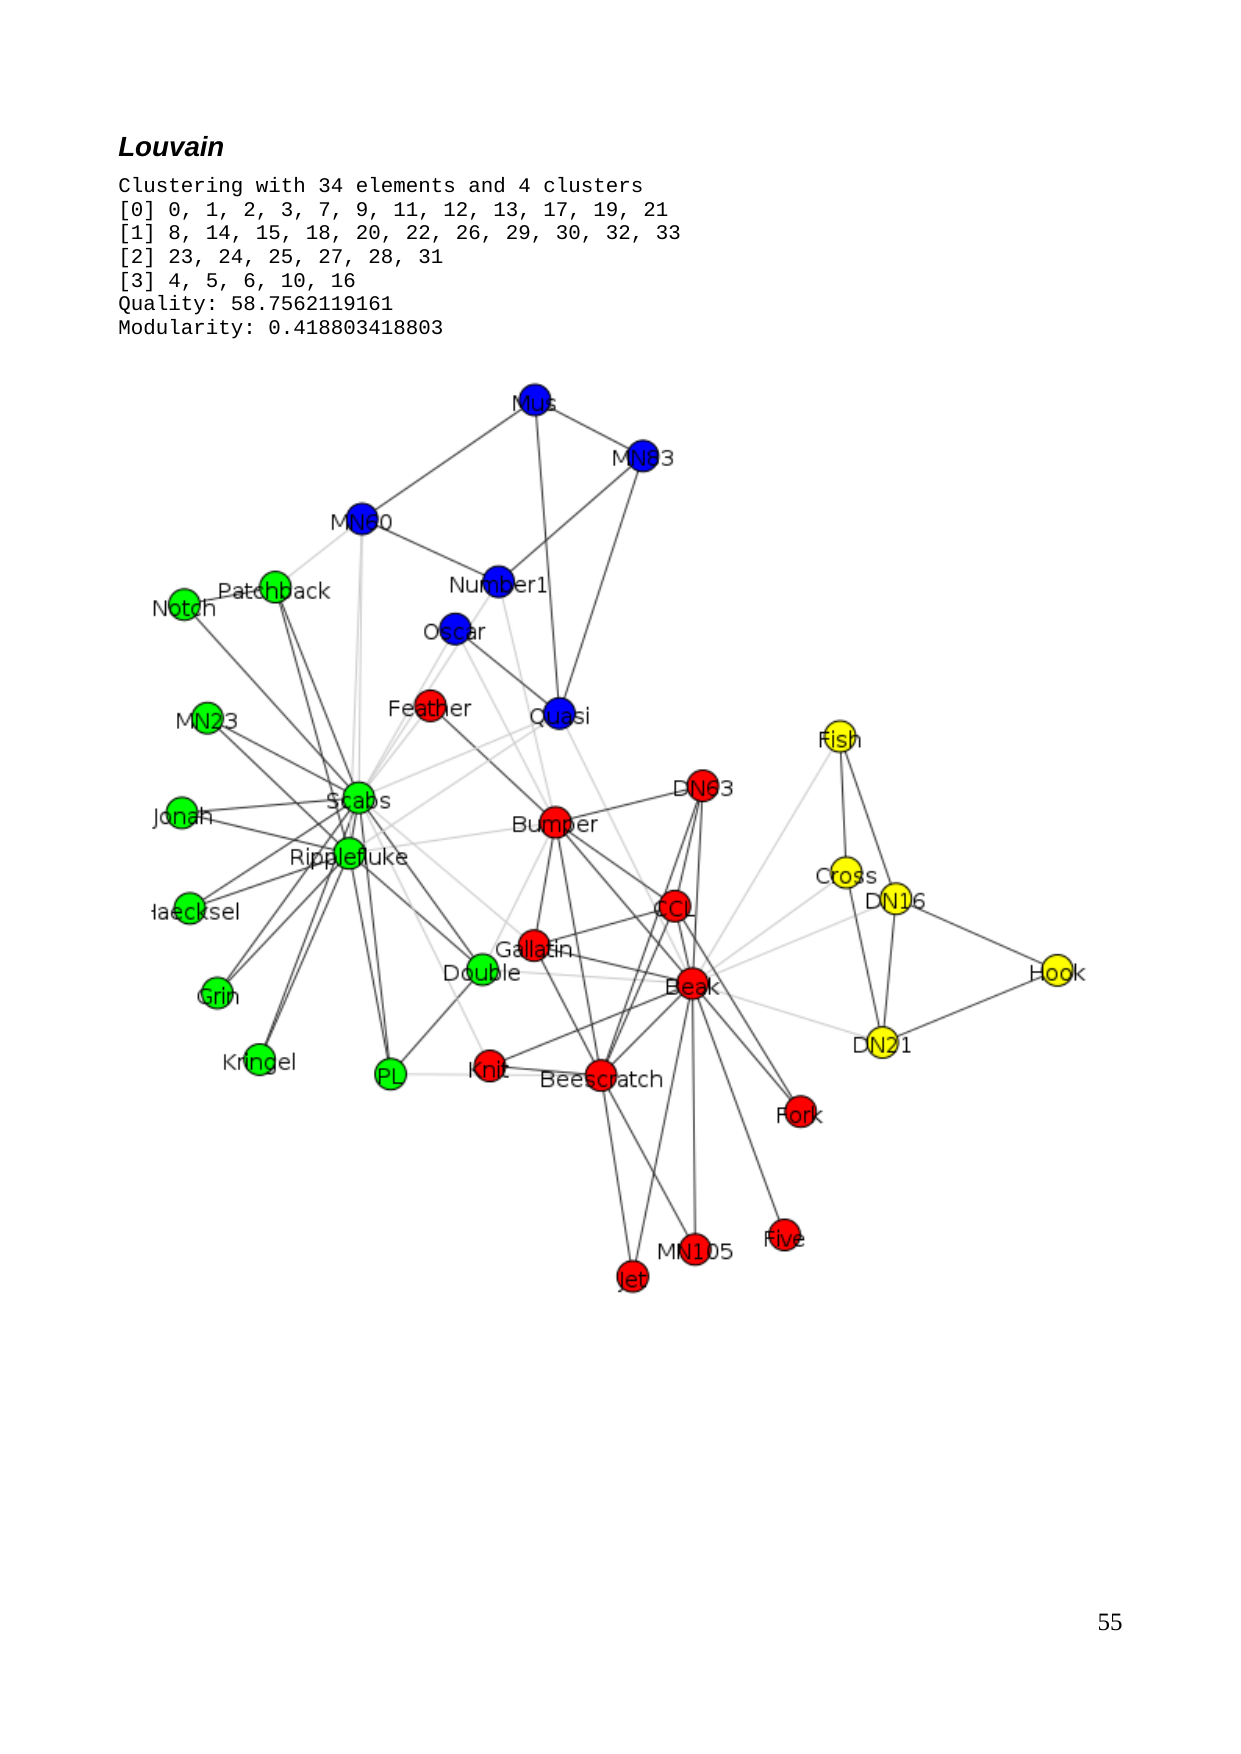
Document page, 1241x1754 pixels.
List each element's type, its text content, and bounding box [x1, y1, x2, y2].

text Quality: 58.7562119161 [118, 293, 1122, 317]
subtitle Louvain [118, 131, 1122, 162]
text Clustering with 34 elements and 4 clusters [118, 175, 1122, 199]
text [2] 23, 24, 25, 27, 28, 31 [118, 246, 1122, 269]
text Modularity: 0.418803418803 [118, 317, 1122, 341]
text [0] 0, 1, 2, 3, 7, 9, 11, 12, 13, 17, 19, 21 [118, 199, 1122, 222]
text [3] 4, 5, 6, 10, 16 [118, 269, 1122, 293]
picture [151, 370, 1089, 1308]
text [1] 8, 14, 15, 18, 20, 22, 26, 29, 30, 32, 33 [118, 222, 1122, 246]
